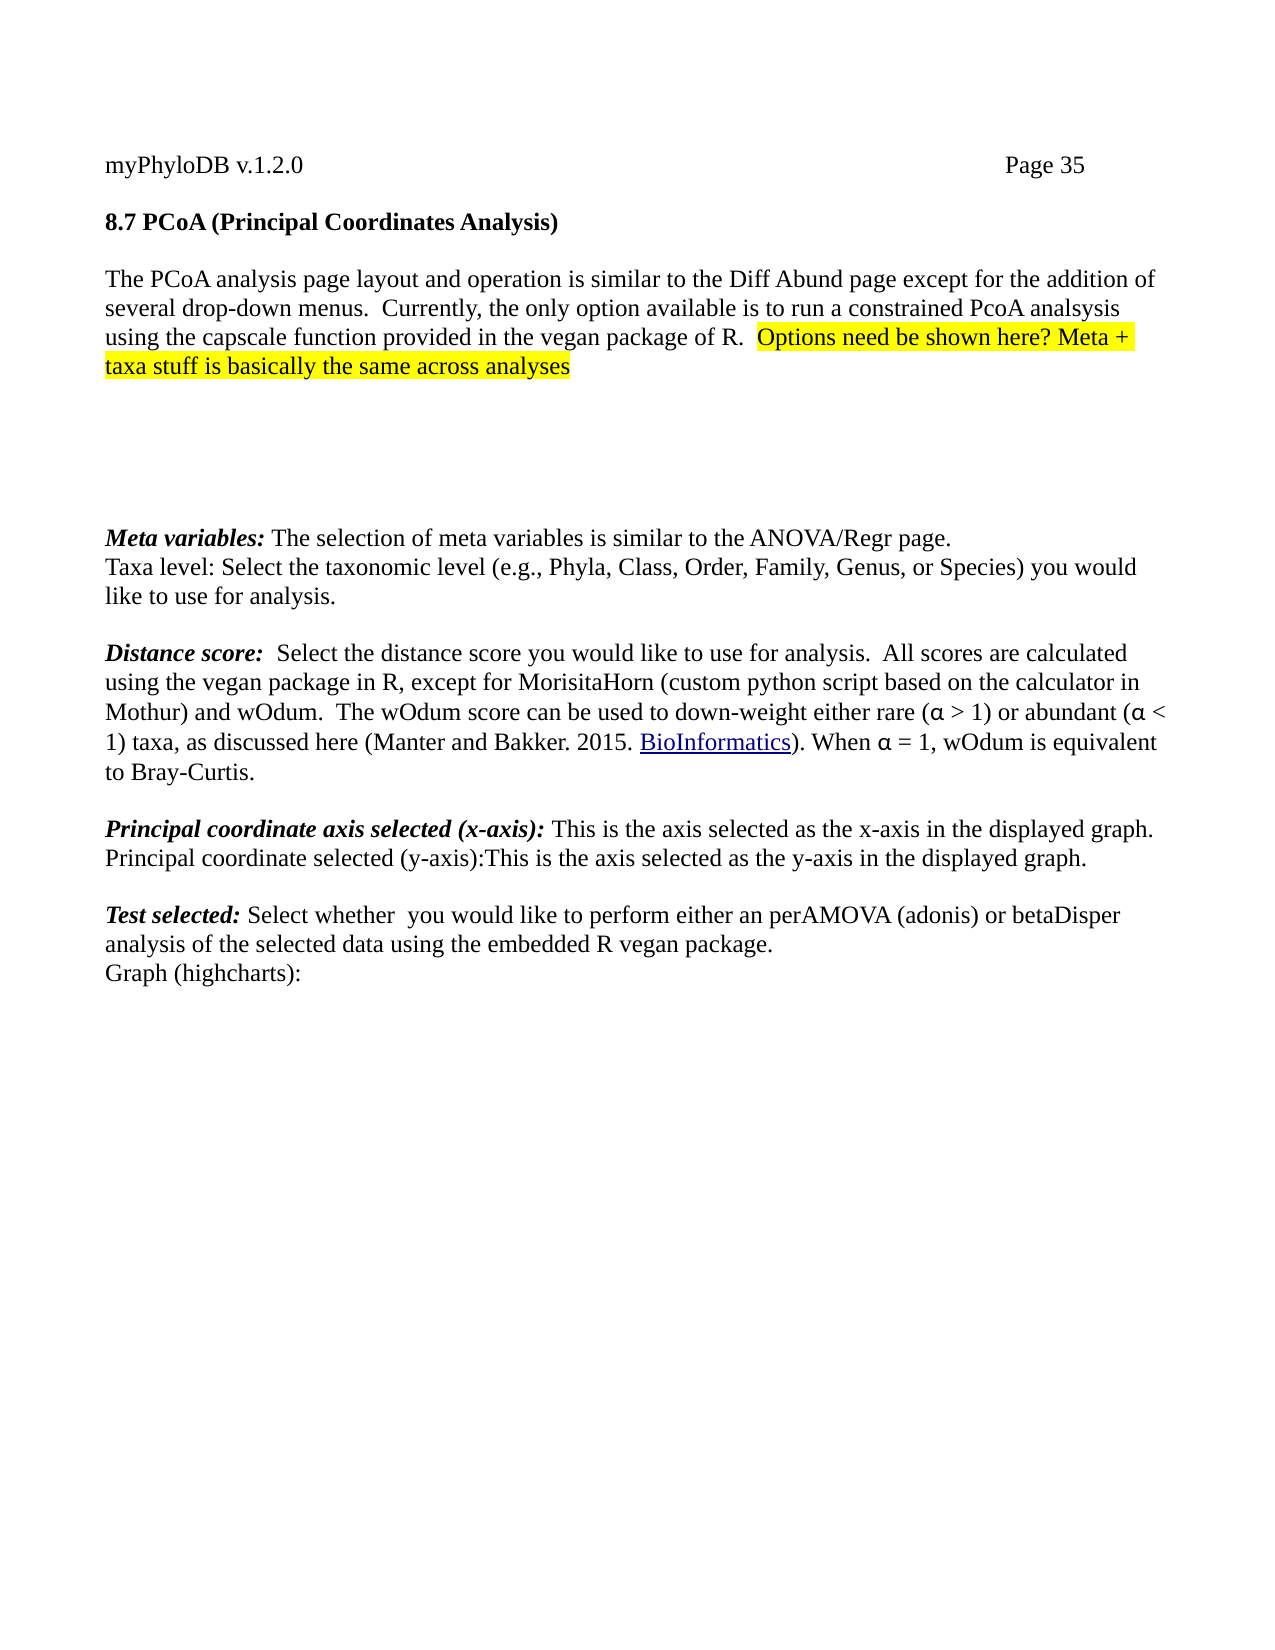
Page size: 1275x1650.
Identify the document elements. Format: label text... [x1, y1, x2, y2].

text Principal coordinate selected (y-axis):This is the axis selected as the y-axis in the displayed graph. [105, 843, 1170, 872]
text Graph (highcharts): [105, 958, 1170, 987]
text Taxa level: Select the taxonomic level (e.g., Phyla, Class, Order, Family, Genus, or Species) you would like to use for analysis. [105, 552, 1170, 609]
text The PCoA analysis page layout and operation is similar to the Diff Abund page except for the addition of several drop-down menus. Currently, the only option available is to run a constrained PcoA analsysis using the capscale function provided in the vegan package of R. Options need be shown here? Meta + taxa stuff is basically the same across analyses [105, 264, 1170, 379]
text Meta variables: The selection of meta variables is similar to the ANOVA/Regr page. [105, 523, 1170, 552]
text 8.7 PCoA (Principal Coordinates Analysis) [105, 207, 1170, 236]
text Distance score: Select the distance score you would like to use for analysis. All scores are calculated using the vegan package in R, except for MorisitaHorn (custom python script based on the calculator in Mothur) and wOdum. The wOdum score can be used to down-weight either rare (α > 1) or abundant (α < 1) taxa, as discussed here (Manter and Bakker. 2015. BioInformatics). When α = 1, wOdum is equivalent to Bray-Curtis. [105, 638, 1170, 786]
text Test selected: Select whether you would like to perform either an perAMOVA (adonis) or betaDisper analysis of the selected data using the embedded R vegan package. [105, 901, 1170, 958]
text Principal coordinate axis selected (x-axis): This is the axis selected as the x-axis in the displayed graph. [105, 814, 1170, 843]
